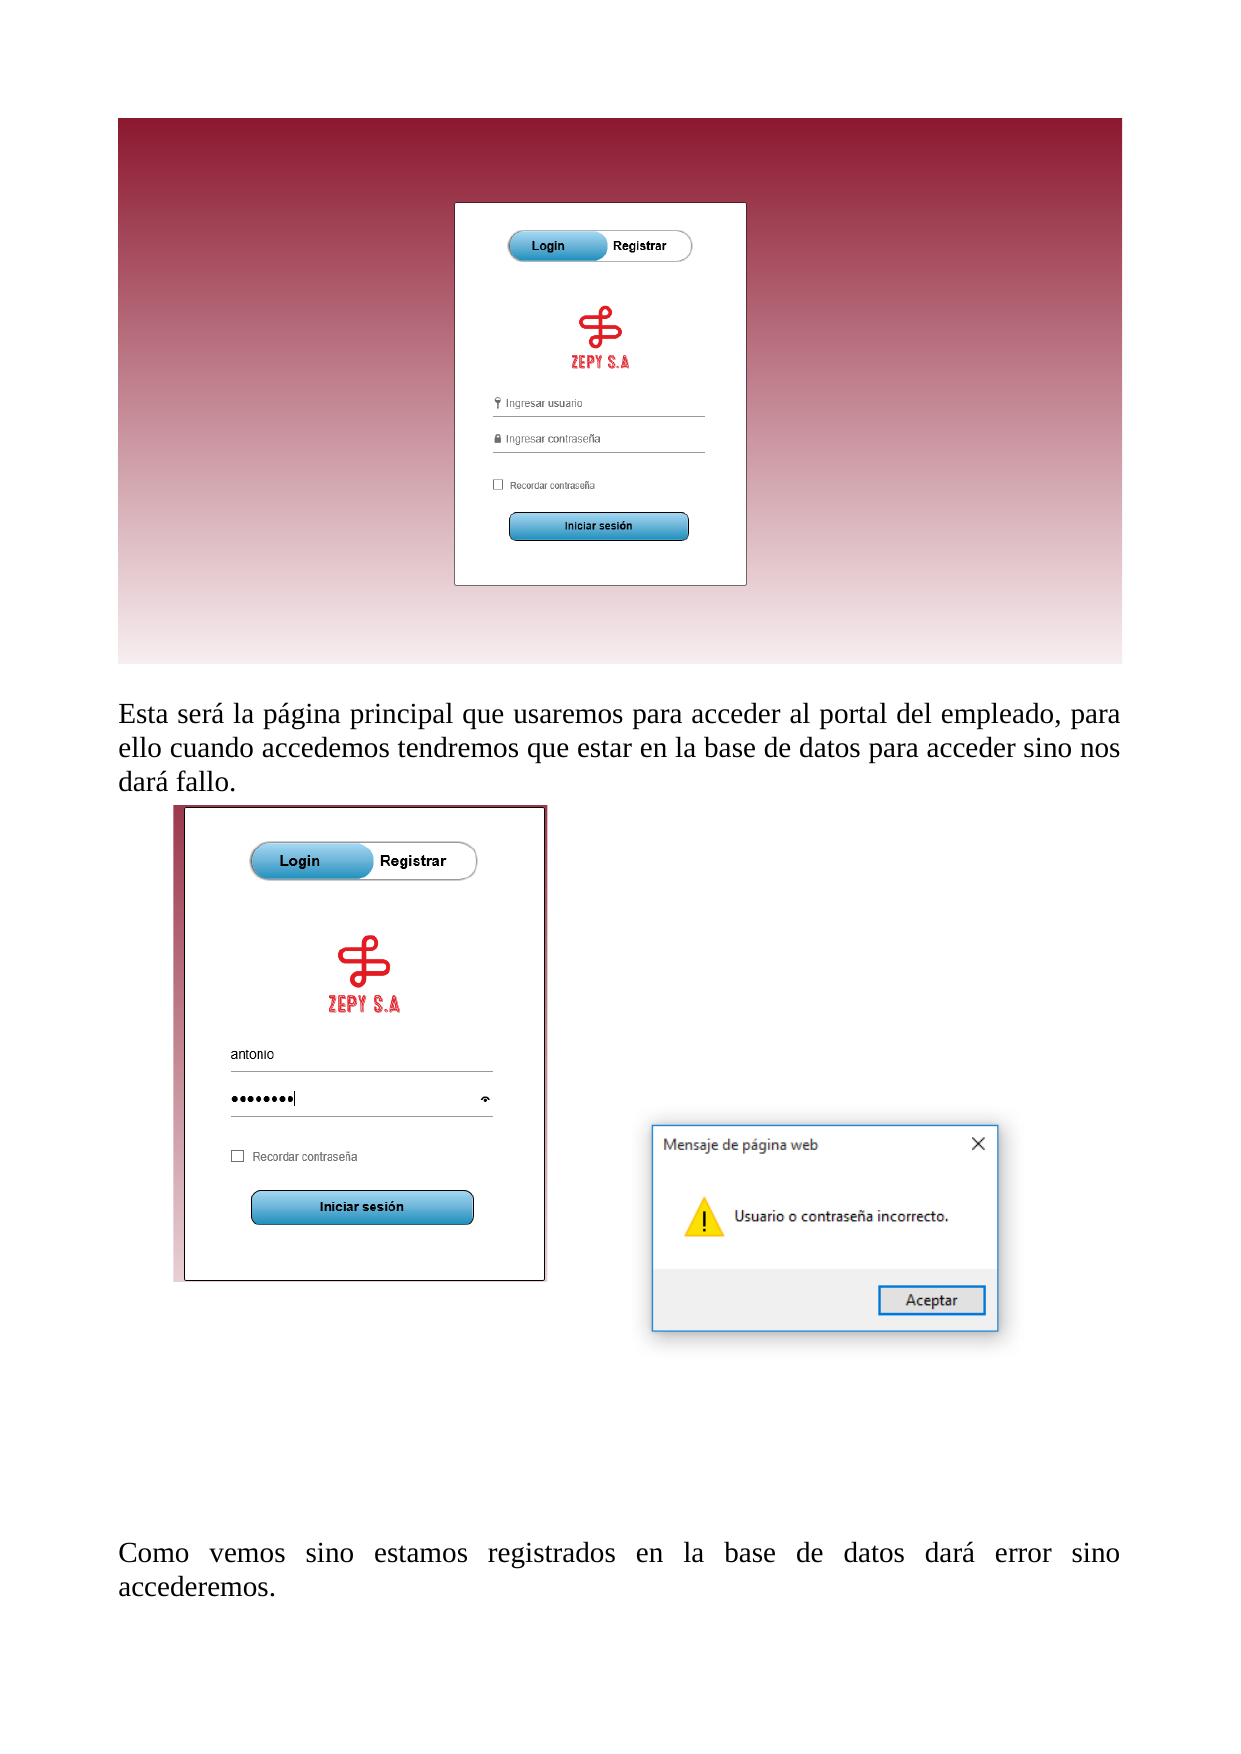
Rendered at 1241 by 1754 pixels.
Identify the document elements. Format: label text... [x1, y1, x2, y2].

picture [173, 805, 1210, 1476]
picture [118, 118, 1123, 664]
text Esta será la página principal que usaremos para acceder al portal del empleado, para ello cuando accedemos tendremos que estar en la base de datos para acceder sino nos dará fallo. [118, 697, 1122, 797]
text Como vemos sino estamos registrados en la base de datos dará error sino accederemos. [118, 1535, 1122, 1602]
